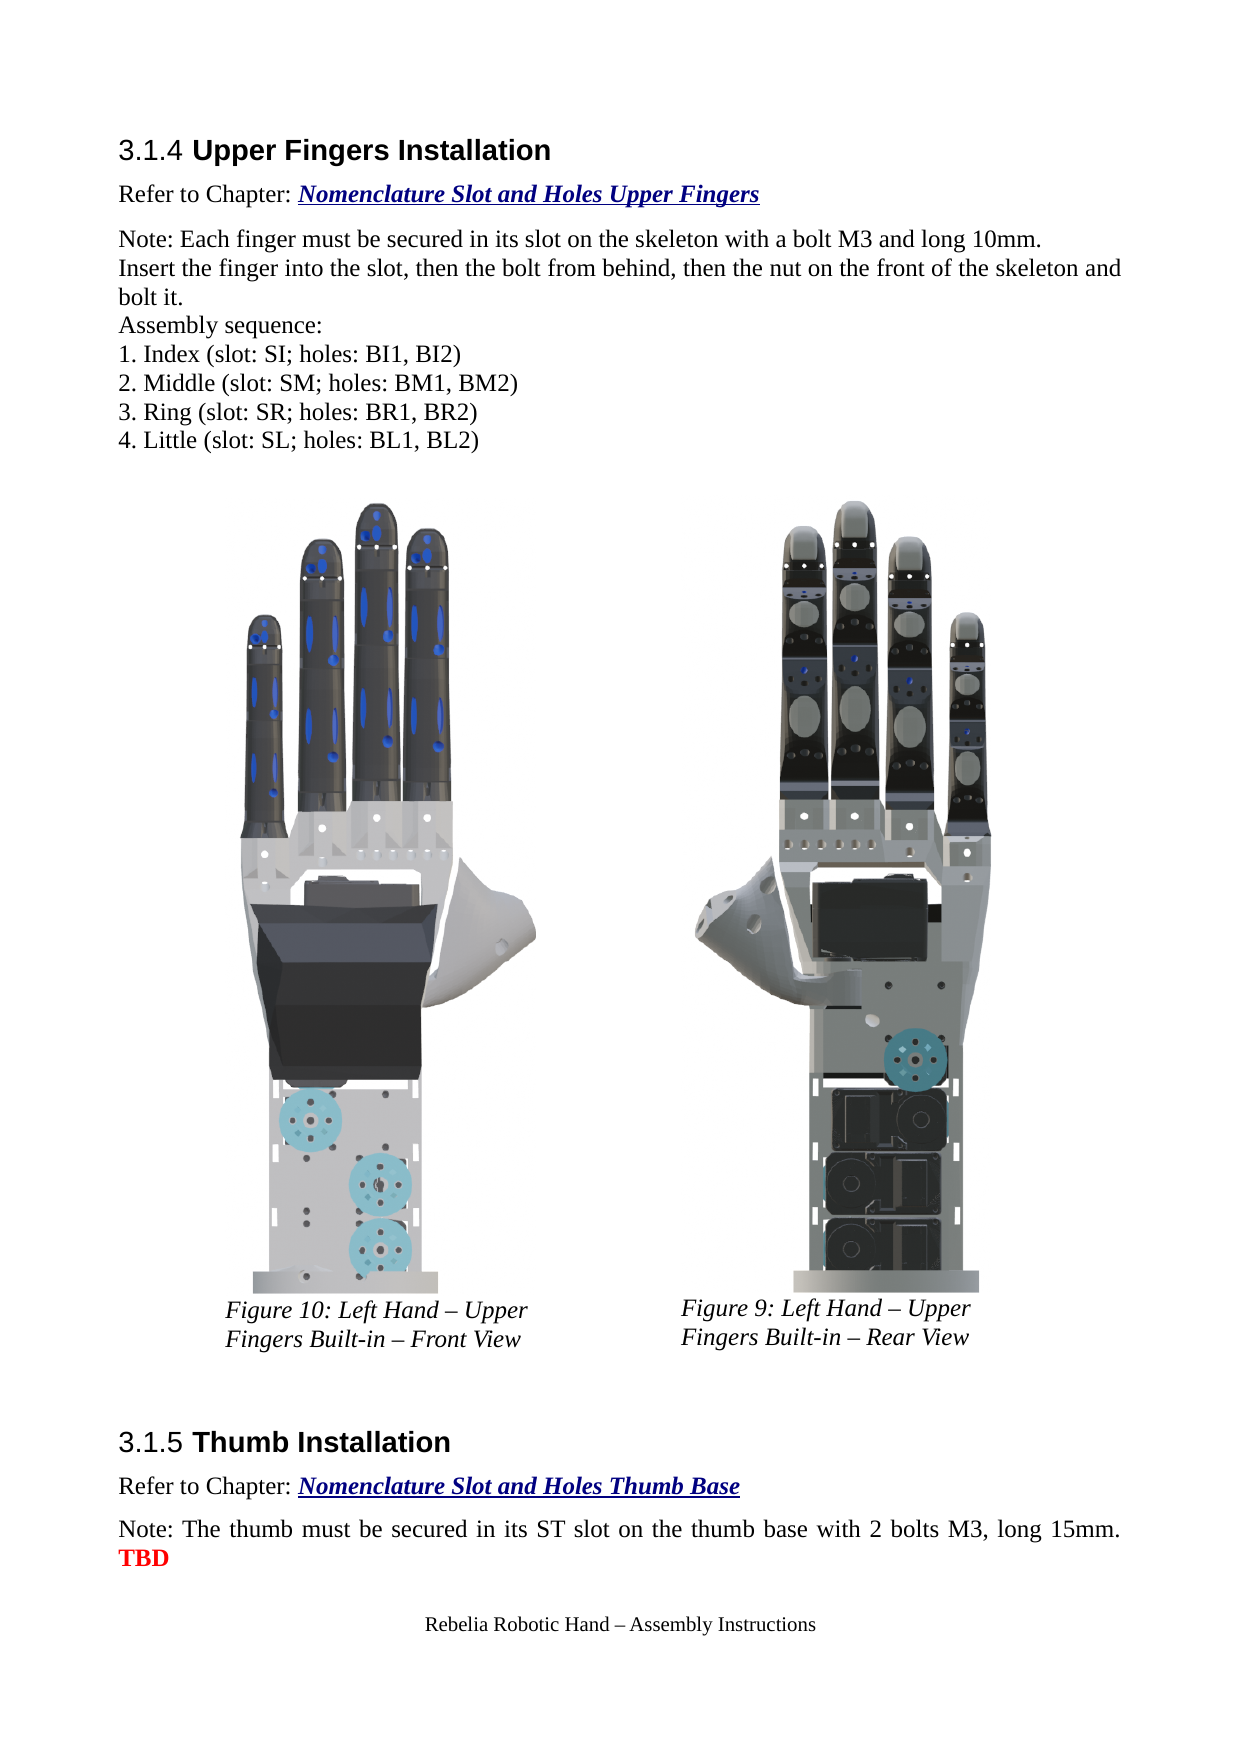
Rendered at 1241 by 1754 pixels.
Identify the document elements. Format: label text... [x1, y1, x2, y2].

text Figure 10: Left Hand – Upper Fingers Built-in – Front View [225, 1296, 536, 1353]
text Insert the finger into the slot, then the bolt from behind, then the nut on the front of the skeleton and bolt it. [118, 253, 1123, 311]
text Note: Each finger must be secured in its slot on the skeleton with a bolt M3 and long 10mm. [118, 224, 1123, 253]
text 4. Little (slot: SL; holes: BL1, BL2) [118, 426, 1123, 454]
text 1. Index (slot: SI; holes: BI1, BI2) [118, 339, 1123, 368]
subtitle Upper Fingers Installation [118, 133, 1123, 166]
text Refer to Chapter: Nomenclature Slot and Holes Thumb Base [118, 1471, 1123, 1500]
picture [680, 495, 992, 1293]
text Refer to Chapter: Nomenclature Slot and Holes Upper Fingers [118, 179, 1123, 207]
subtitle Thumb Installation [118, 1425, 1123, 1459]
picture [225, 498, 536, 1296]
text Assembly sequence: [118, 311, 1123, 339]
text 3. Ring (slot: SR; holes: BR1, BR2) [118, 397, 1123, 426]
text Figure 9: Left Hand – Upper Fingers Built-in – Rear View [681, 1293, 991, 1350]
text 2. Middle (slot: SM; holes: BM1, BM2) [118, 368, 1123, 397]
text Note: The thumb must be secured in its ST slot on the thumb base with 2 bolts M3, long 15mm. TBD [118, 1514, 1123, 1572]
